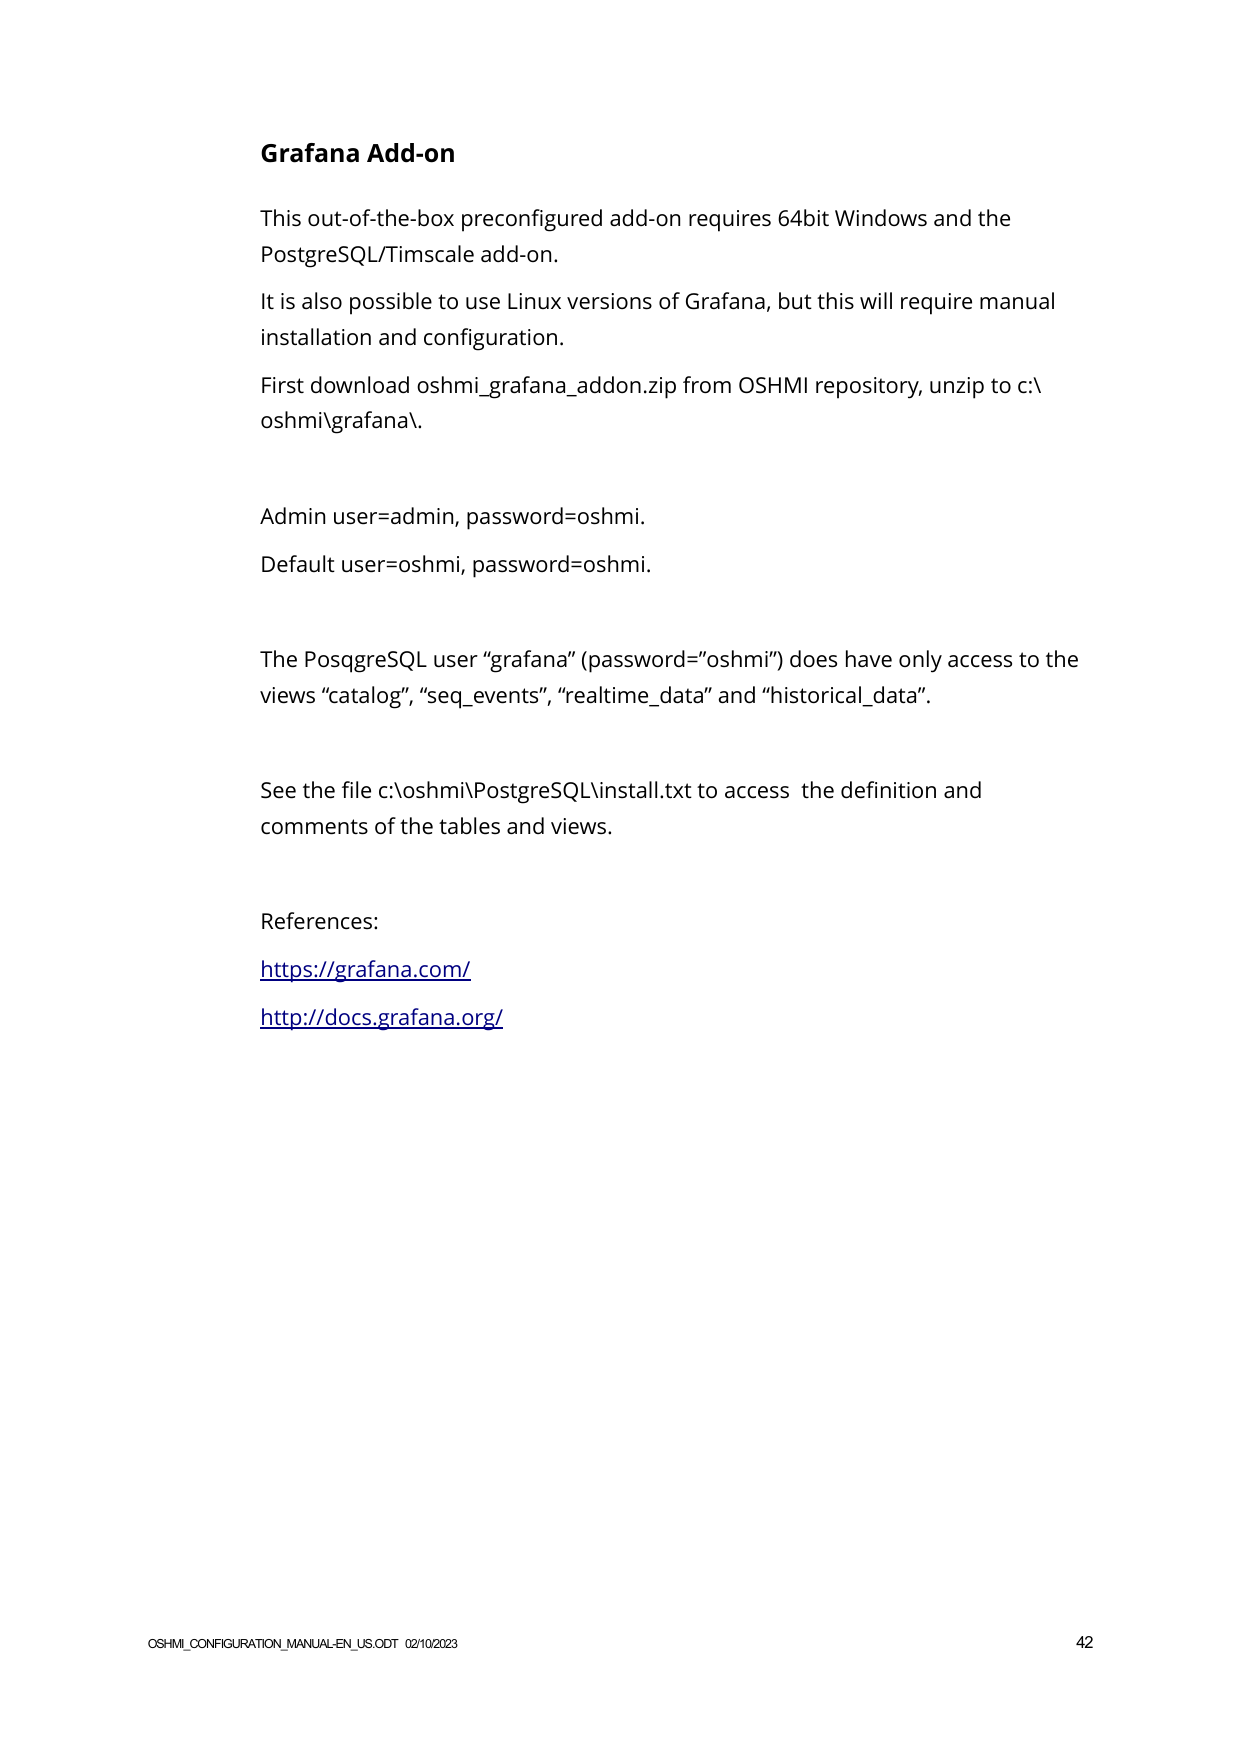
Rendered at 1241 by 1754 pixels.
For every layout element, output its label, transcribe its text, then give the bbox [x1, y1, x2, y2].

text It is also possible to use Linux versions of Grafana, but this will require manual installation and configuration. [260, 286, 1093, 352]
text Default user=oshmi, password=oshmi. [260, 549, 1093, 578]
text See the file c:\oshmi\PostgreSQL\install.txt to access the definition and comments of the tables and views. [260, 775, 1093, 841]
text http://docs.grafana.org/ [260, 1002, 1093, 1032]
text Admin user=admin, password=oshmi. [260, 501, 1093, 531]
subtitle Grafana Add-on [260, 136, 1093, 170]
text https://grafana.com/ [260, 954, 1093, 984]
text References: [260, 906, 1093, 936]
text First download oshmi_grafana_addon.zip from OSHMI repository, unzip to c:\oshmi\grafana\. [260, 370, 1093, 435]
text The PosqgreSQL user “grafana” (password=”oshmi”) does have only access to the views “catalog”, “seq_events”, “realtime_data” and “historical_data”. [260, 644, 1093, 709]
text This out-of-the-box preconfigured add-on requires 64bit Windows and the PostgreSQL/Timscale add-on. [260, 203, 1093, 268]
